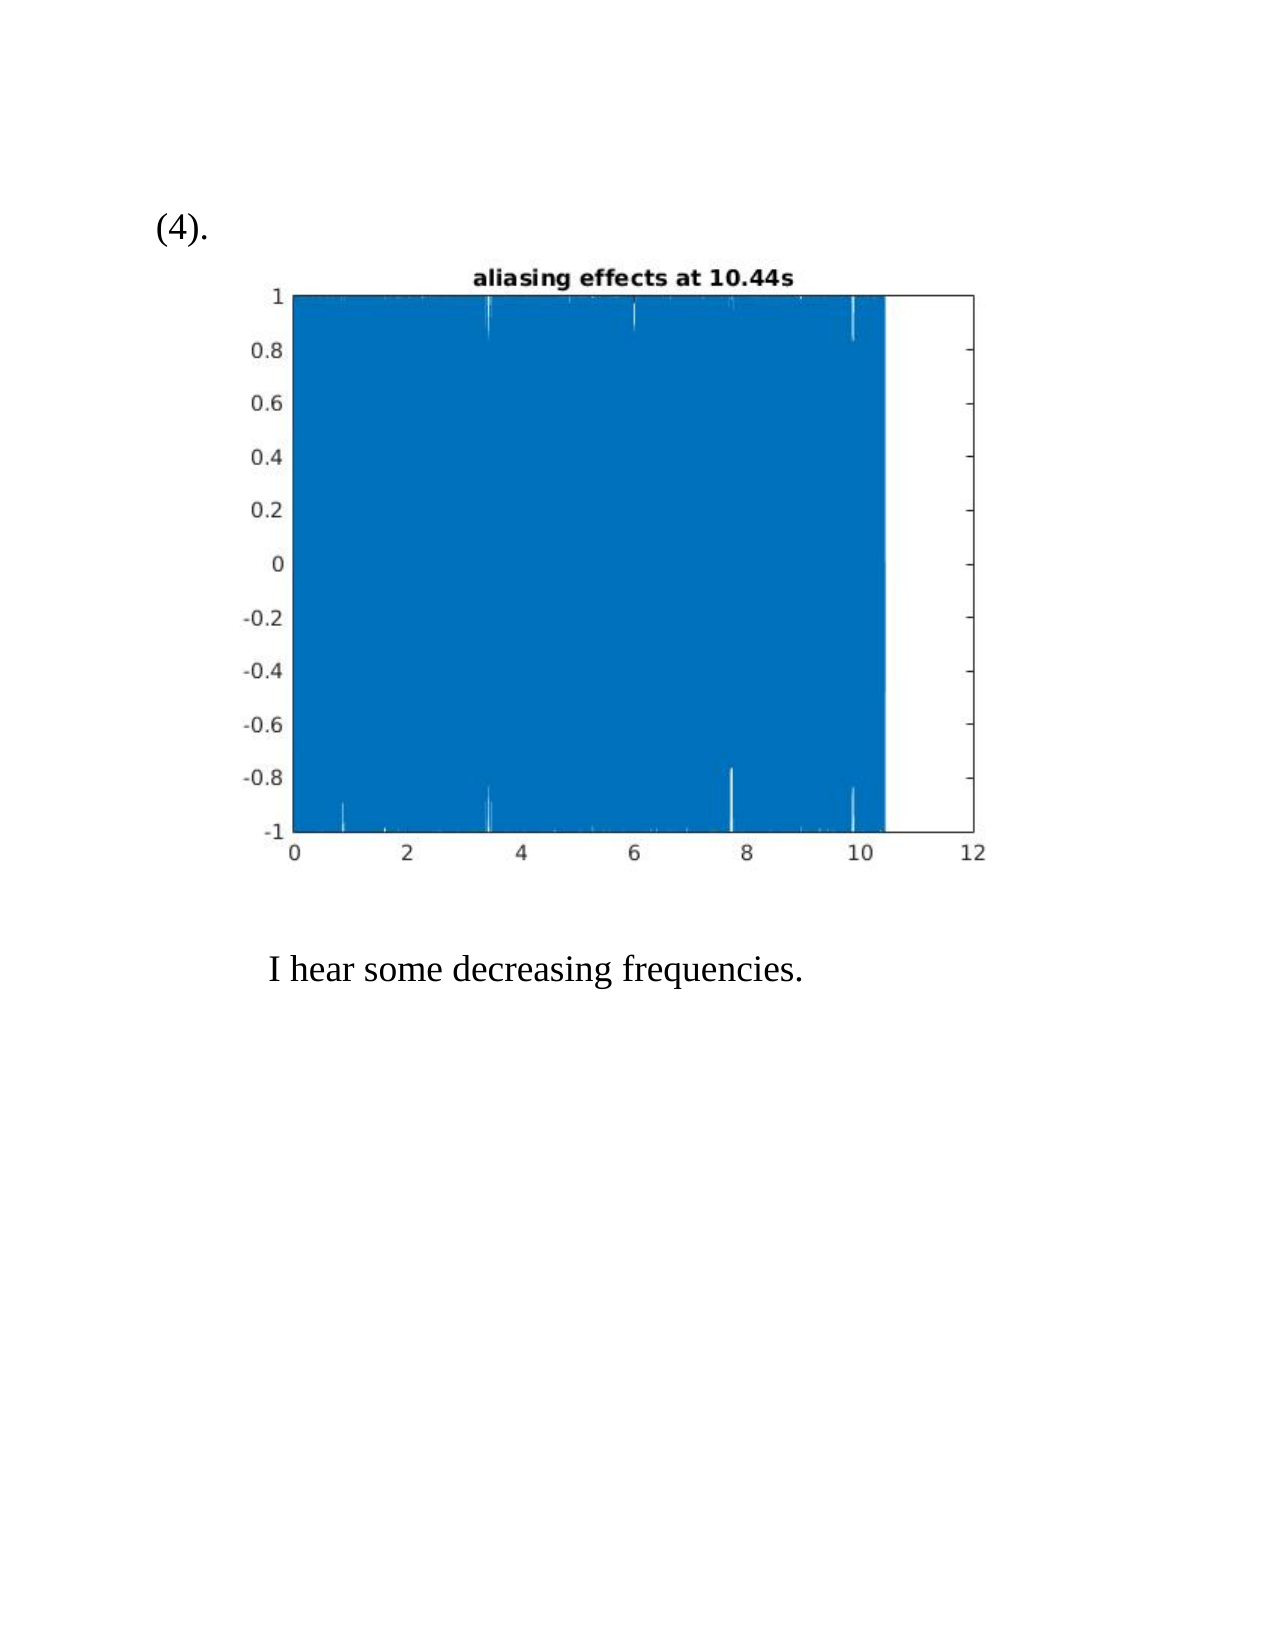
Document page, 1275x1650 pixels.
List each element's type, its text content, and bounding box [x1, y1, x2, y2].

text (4). [118, 204, 1157, 247]
picture [180, 247, 1056, 904]
text I hear some decreasing frequencies. [118, 947, 1157, 990]
